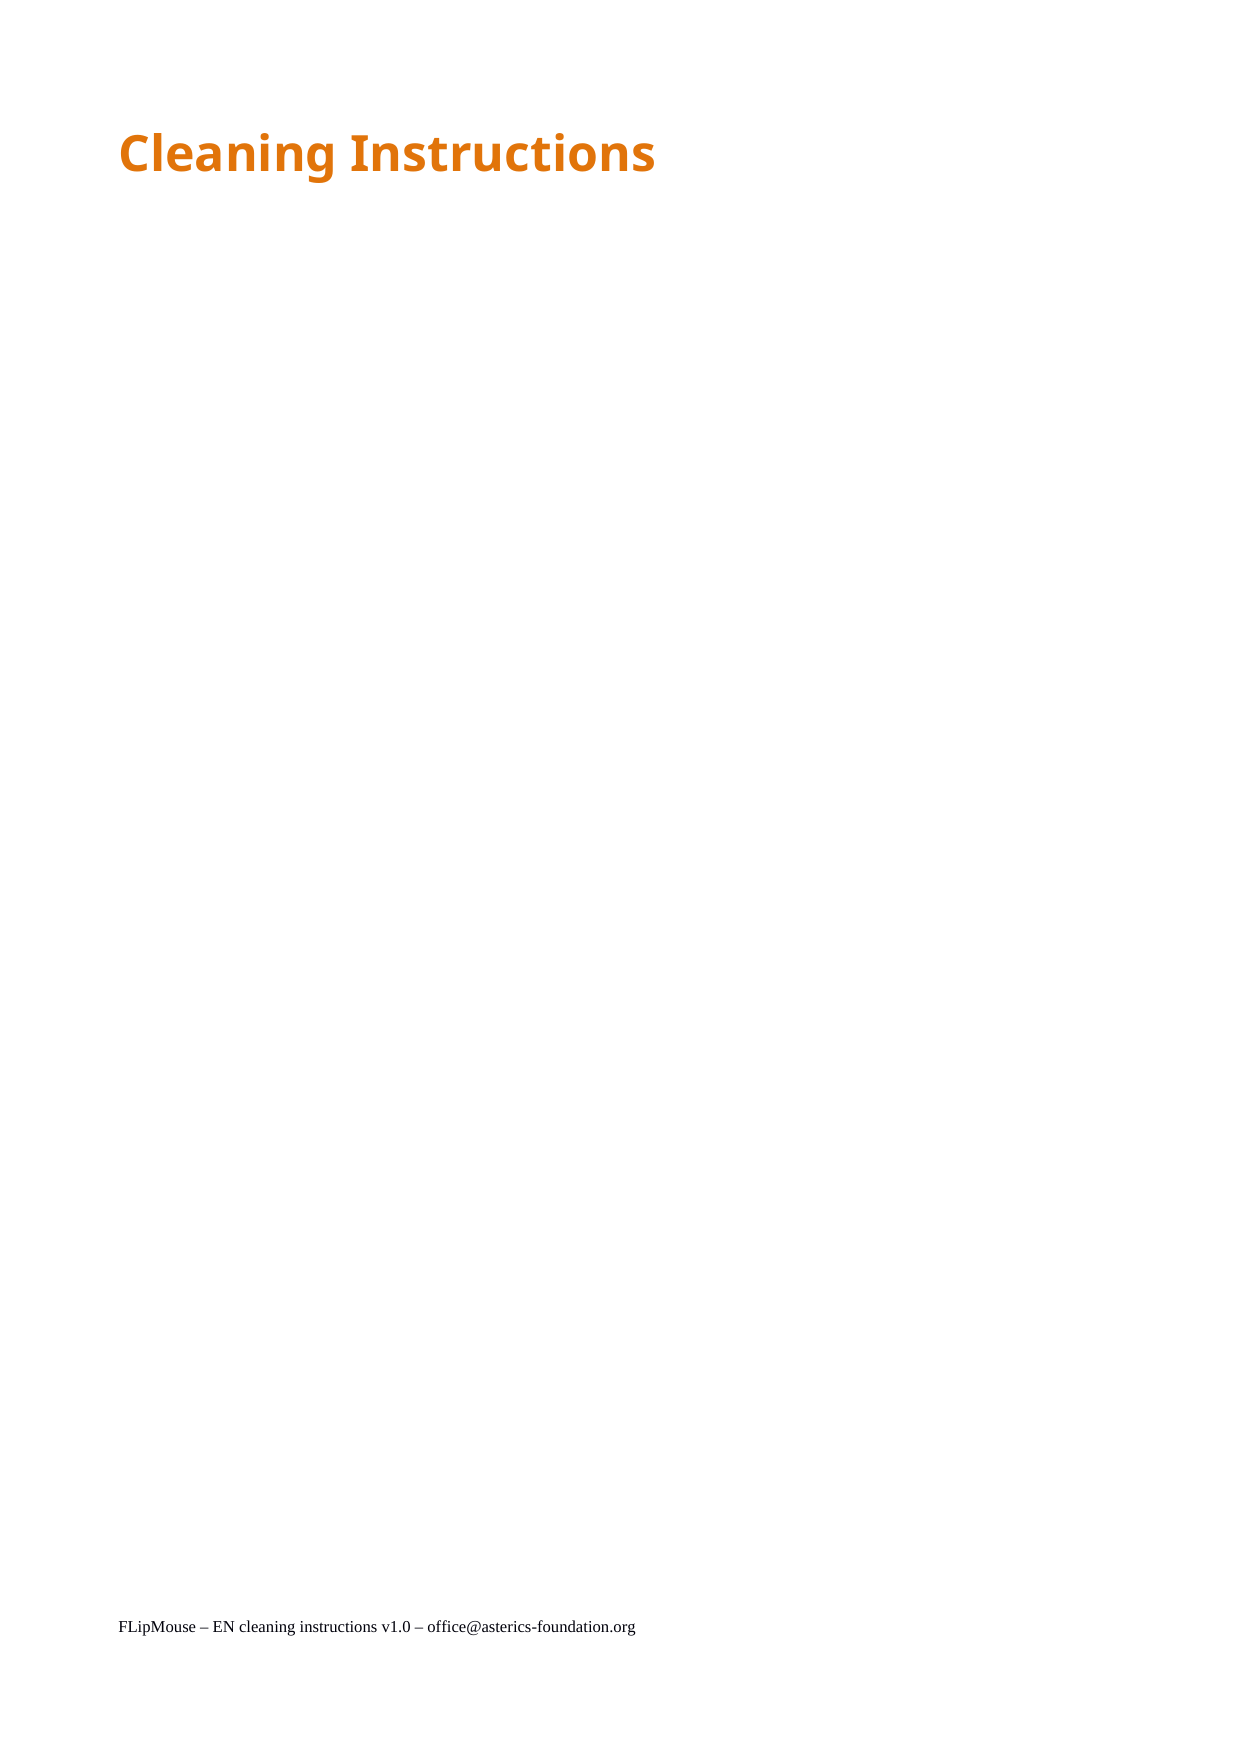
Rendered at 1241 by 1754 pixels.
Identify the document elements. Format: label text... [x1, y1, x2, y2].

subtitle Cleaning Instructions [118, 118, 1122, 186]
